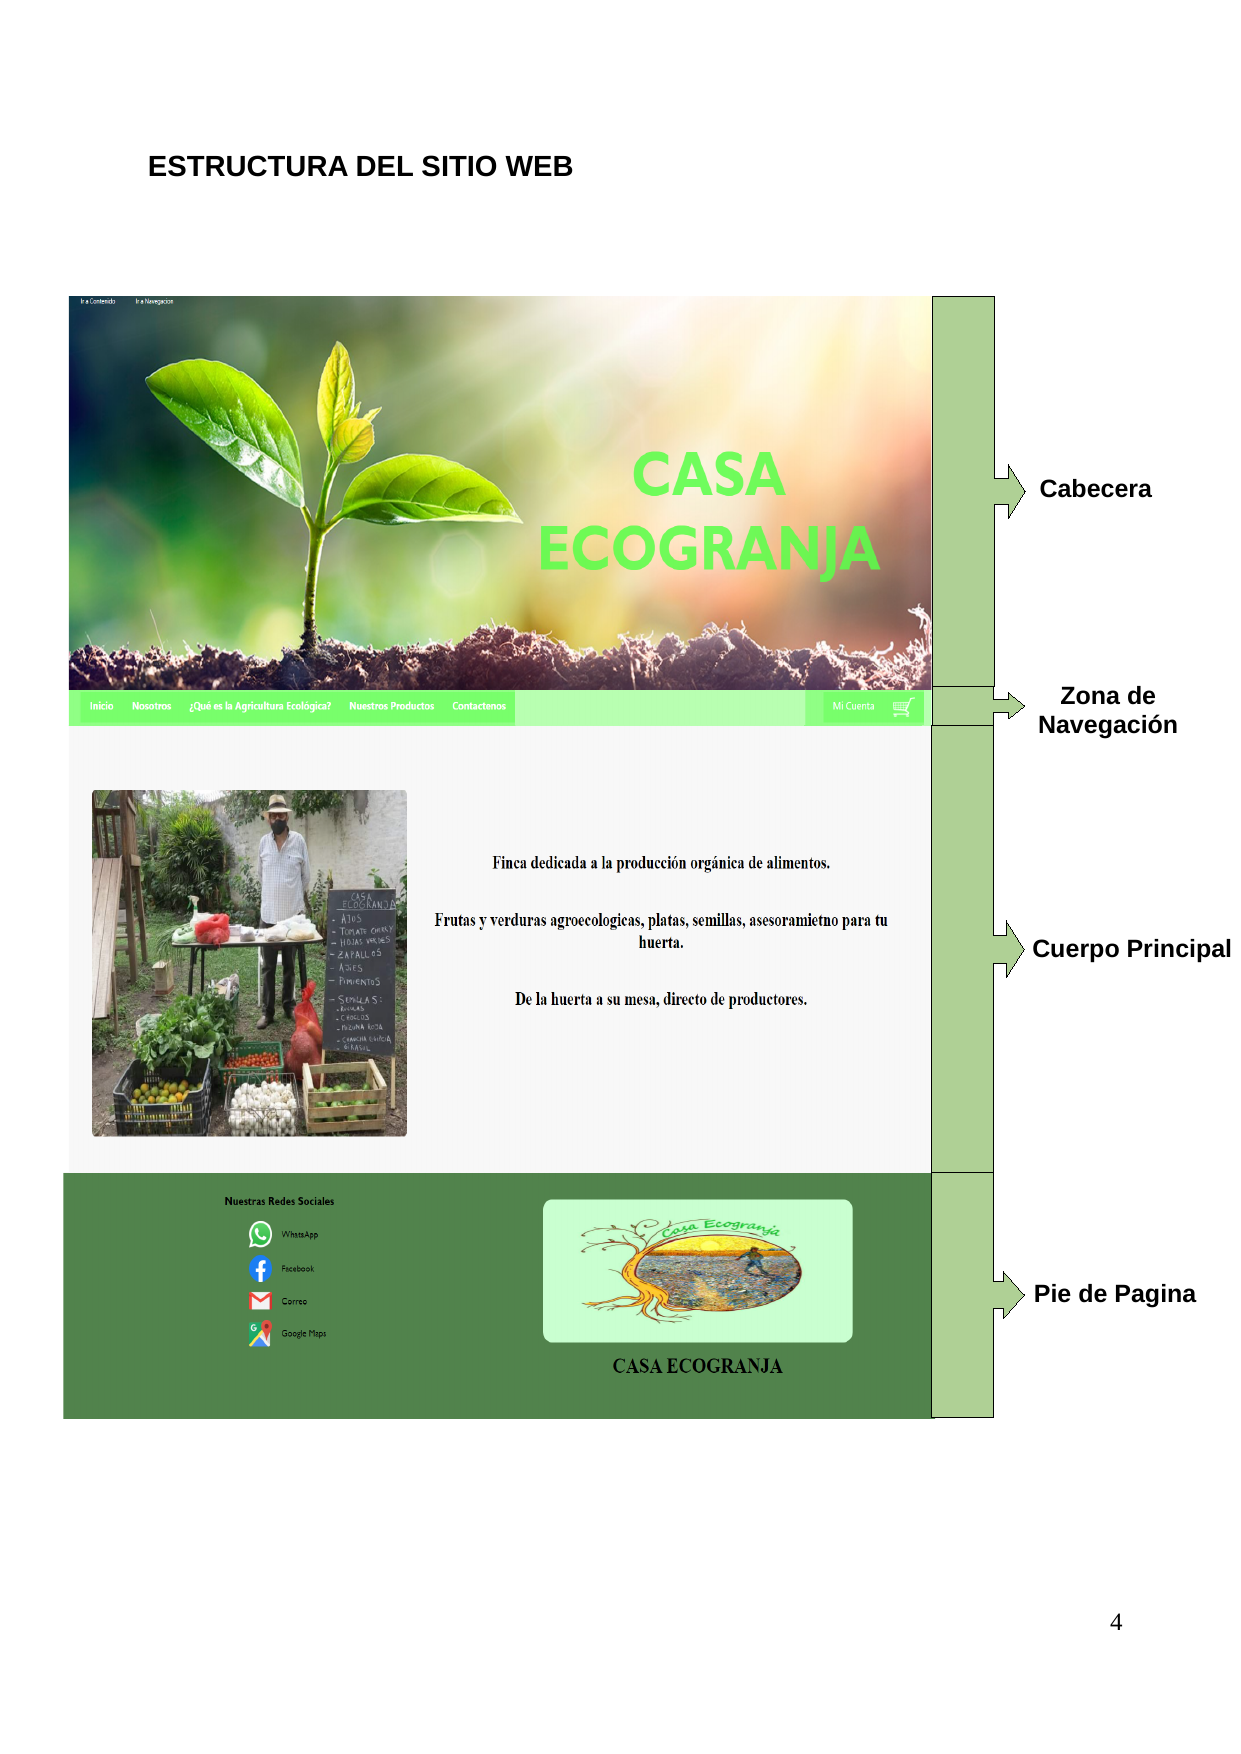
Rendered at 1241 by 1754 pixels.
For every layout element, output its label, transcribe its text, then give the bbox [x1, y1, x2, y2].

text ESTRUCTURA DEL SITIO WEB [148, 149, 1122, 182]
picture [63, 296, 936, 1419]
